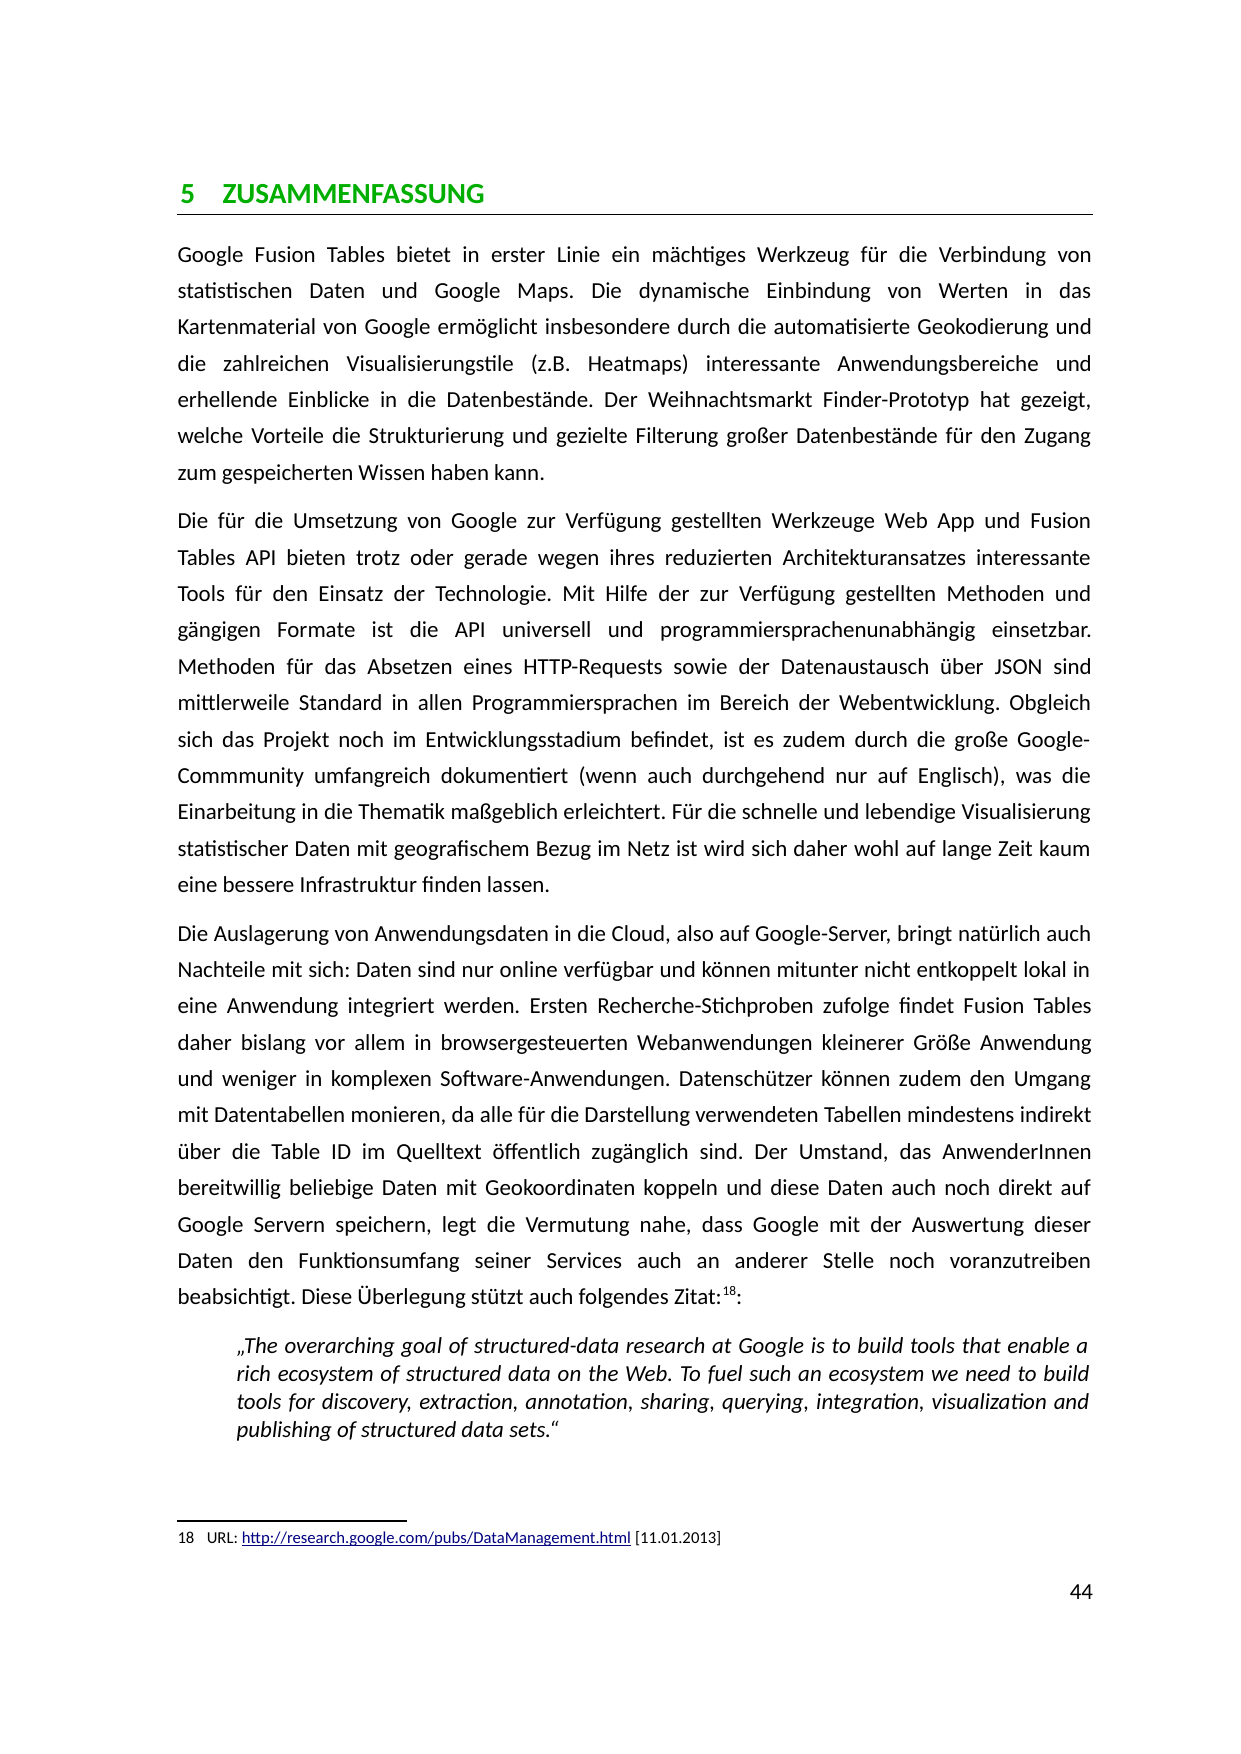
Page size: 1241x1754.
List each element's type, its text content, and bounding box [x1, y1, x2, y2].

text Google Fusion Tables bietet in erster Linie ein mächtiges Werkzeug für die Verbindung von statistischen Daten und Google Maps. Die dynamische Einbindung von Werten in das Kartenmaterial von Google ermöglicht insbesondere durch die automatisierte Geokodierung und die zahlreichen Visualisierungstile (z.B. Heatmaps) interessante Anwendungsbereiche und erhellende Einblicke in die Datenbestände. Der Weihnachtsmarkt Finder-Prototyp hat gezeigt, welche Vorteile die Strukturierung und gezielte Filterung großer Datenbestände für den Zugang zum gespeicherten Wissen haben kann. [177, 240, 1093, 486]
subtitle Zusammenfassung [177, 172, 1093, 214]
text Die für die Umsetzung von Google zur Verfügung gestellten Werkzeuge Web App und Fusion Tables API bieten trotz oder gerade wegen ihres reduzierten Architekturansatzes interessante Tools für den Einsatz der Technologie. Mit Hilfe der zur Verfügung gestellten Methoden und gängigen Formate ist die API universell und programmiersprachenunabhängig einsetzbar. Methoden für das Absetzen eines HTTP-Requests sowie der Datenaustausch über JSON sind mittlerweile Standard in allen Programmiersprachen im Bereich der Webentwicklung. Obgleich sich das Projekt noch im Entwicklungsstadium befindet, ist es zudem durch die große Google-Commmunity umfangreich dokumentiert (wenn auch durchgehend nur auf Englisch), was die Einarbeitung in die Thematik maßgeblich erleichtert. Für die schnelle und lebendige Visualisierung statistischer Daten mit geografischem Bezug im Netz ist wird sich daher wohl auf lange Zeit kaum eine bessere Infrastruktur finden lassen. [177, 507, 1093, 898]
text URL: http://research.google.com/pubs/DataManagement.html [11.01.2013] [177, 1527, 1093, 1547]
text „The overarching goal of structured-data research at Google is to build tools that enable a rich ecosystem of structured data on the Web. To fuel such an ecosystem we need to build tools for discovery, extraction, annotation, sharing, querying, integration, visualization and publishing of structured data sets.“ [236, 1331, 1093, 1443]
text Die Auslagerung von Anwendungsdaten in die Cloud, also auf Google-Server, bringt natürlich auch Nachteile mit sich: Daten sind nur online verfügbar und können mitunter nicht entkoppelt lokal in eine Anwendung integriert werden. Ersten Recherche-Stichproben zufolge findet Fusion Tables daher bislang vor allem in browsergesteuerten Webanwendungen kleinerer Größe Anwendung und weniger in komplexen Software-Anwendungen. Datenschützer können zudem den Umgang mit Datentabellen monieren, da alle für die Darstellung verwendeten Tabellen mindestens indirekt über die Table ID im Quelltext öffentlich zugänglich sind. Der Umstand, das AnwenderInnen bereitwillig beliebige Daten mit Geokoordinaten koppeln und diese Daten auch noch direkt auf Google Servern speichern, legt die Vermutung nahe, dass Google mit der Auswertung dieser Daten den Funktionsumfang seiner Services auch an anderer Stelle noch voranzutreiben beabsichtigt. Diese Überlegung stützt auch folgendes Zitat:: [177, 919, 1093, 1310]
